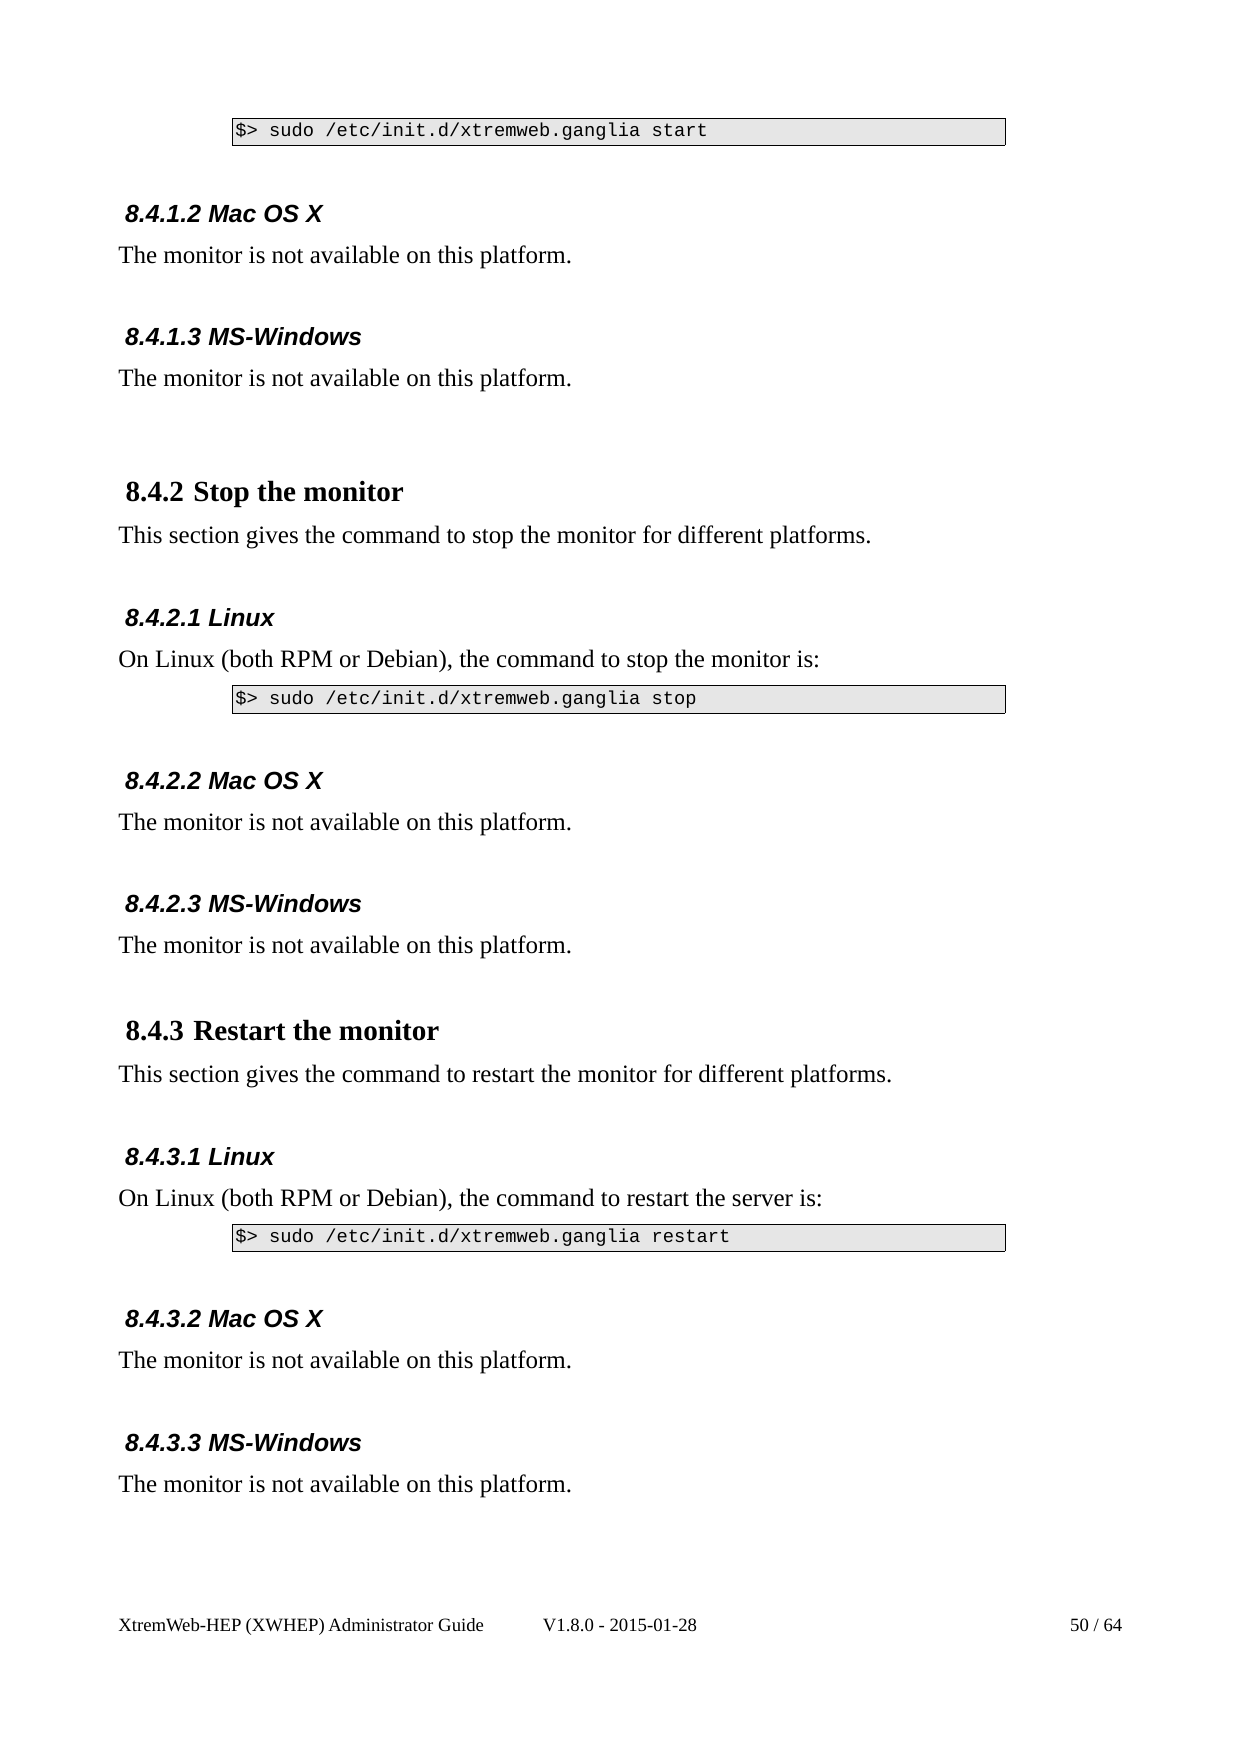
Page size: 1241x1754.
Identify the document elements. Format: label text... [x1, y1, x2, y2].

text $> sudo /etc/init.d/xtremweb.ganglia start [233, 119, 1005, 145]
subtitle Linux [118, 603, 1122, 632]
text $> sudo /etc/init.d/xtremweb.ganglia stop [233, 686, 1005, 713]
subtitle MS-Windows [118, 889, 1122, 918]
subtitle Restart the monitor [118, 1013, 1122, 1047]
text The monitor is not available on this platform. [118, 240, 1122, 268]
text The monitor is not available on this platform. [118, 363, 1122, 392]
subtitle MS-Windows [118, 322, 1122, 351]
text The monitor is not available on this platform. [118, 1469, 1122, 1498]
subtitle Linux [118, 1142, 1122, 1170]
text The monitor is not available on this platform. [118, 1346, 1122, 1374]
text On Linux (both RPM or Debian), the command to stop the monitor is: [118, 644, 1122, 673]
text On Linux (both RPM or Debian), the command to restart the server is: [118, 1183, 1122, 1211]
text The monitor is not available on this platform. [118, 931, 1122, 959]
subtitle Mac OS X [118, 199, 1122, 227]
text $> sudo /etc/init.d/xtremweb.ganglia restart [233, 1225, 1005, 1251]
subtitle MS-Windows [118, 1428, 1122, 1457]
subtitle Stop the monitor [118, 474, 1122, 508]
text This section gives the command to stop the monitor for different platforms. [118, 521, 1122, 549]
text The monitor is not available on this platform. [118, 807, 1122, 836]
subtitle Mac OS X [118, 1304, 1122, 1333]
text This section gives the command to restart the monitor for different platforms. [118, 1059, 1122, 1088]
subtitle Mac OS X [118, 766, 1122, 794]
